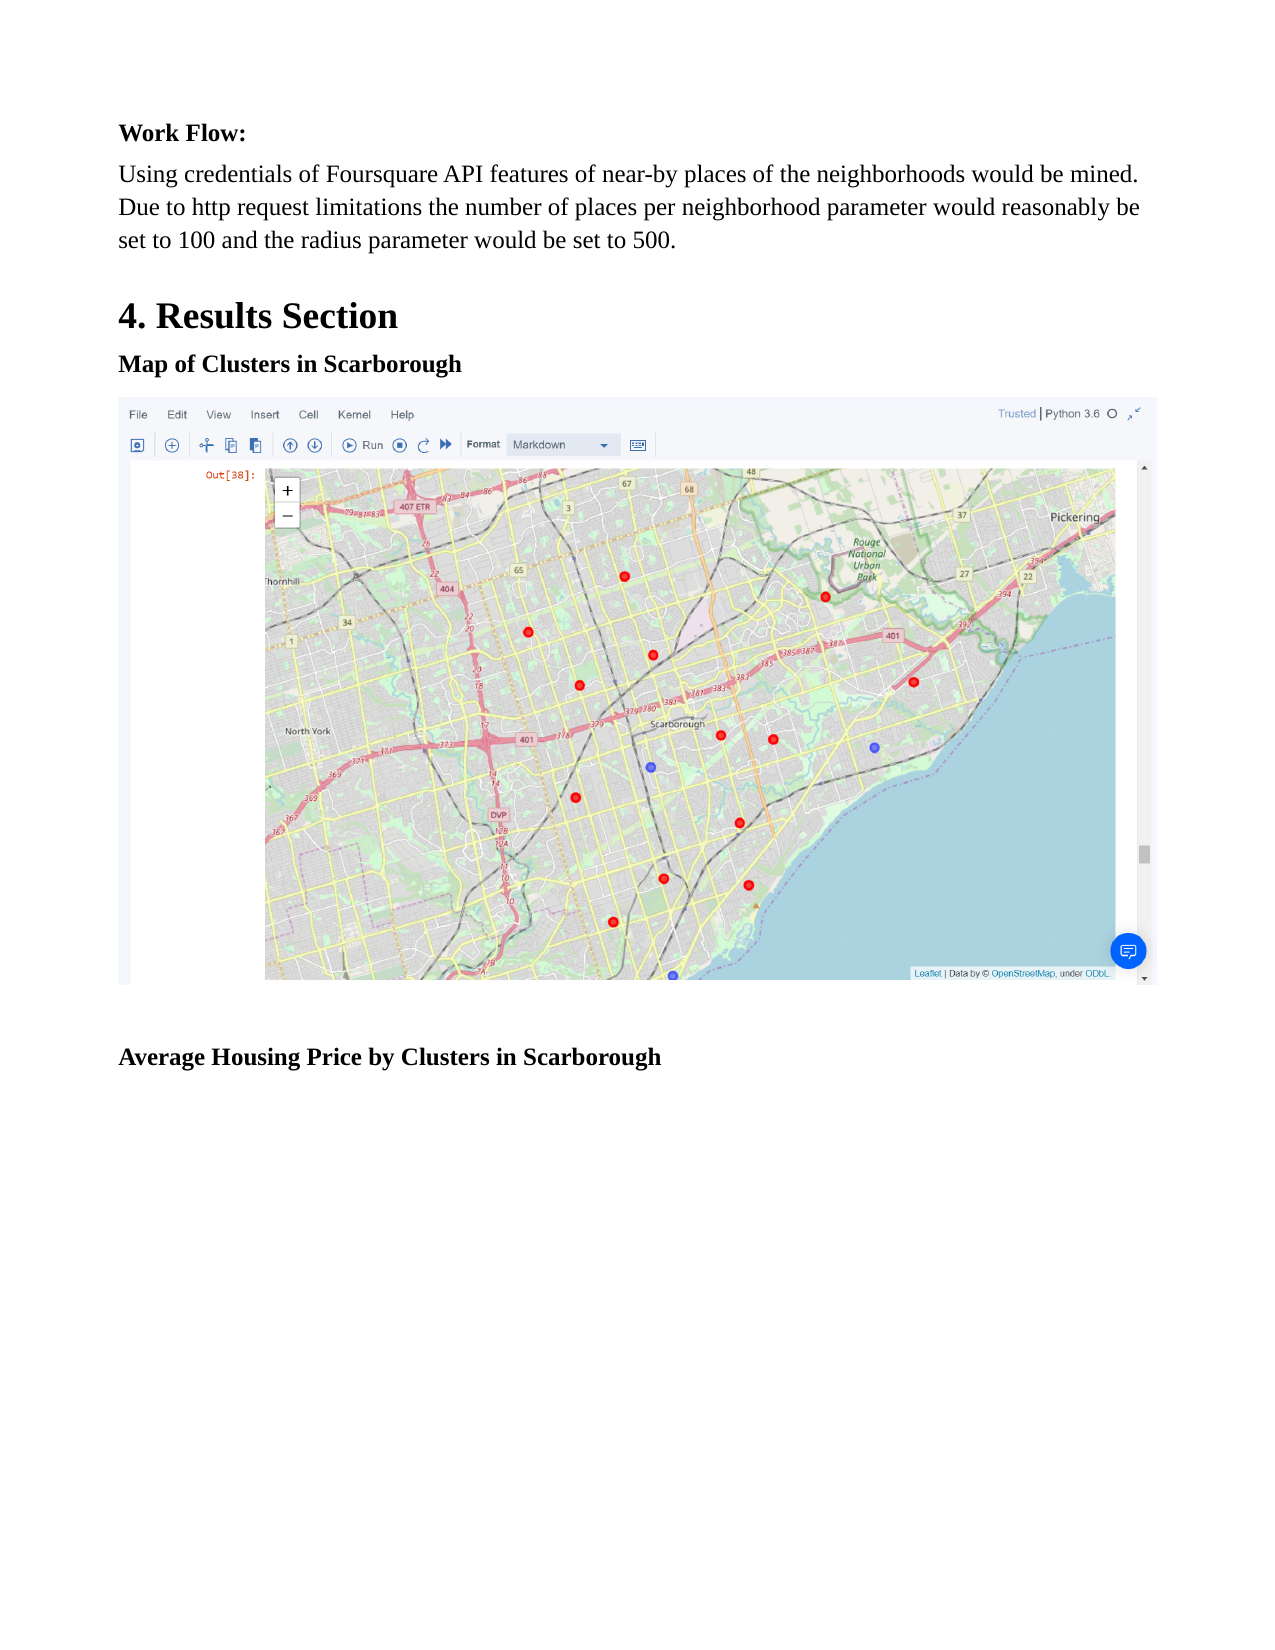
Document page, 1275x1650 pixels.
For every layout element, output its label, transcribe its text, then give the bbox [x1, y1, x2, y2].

subtitle 4. Results Section [118, 294, 1157, 337]
text Using credentials of Foursquare API features of near-by places of the neighborhoods would be mined. Due to http request limitations the number of places per neighborhood parameter would reasonably be set to 100 and the radius parameter would be set to 500. [118, 159, 1157, 254]
picture [118, 397, 1157, 985]
text Map of Clusters in Scarborough [118, 349, 1157, 378]
text Average Housing Price by Clusters in Scarborough [118, 1042, 1157, 1070]
subtitle Work Flow: [118, 118, 1157, 147]
